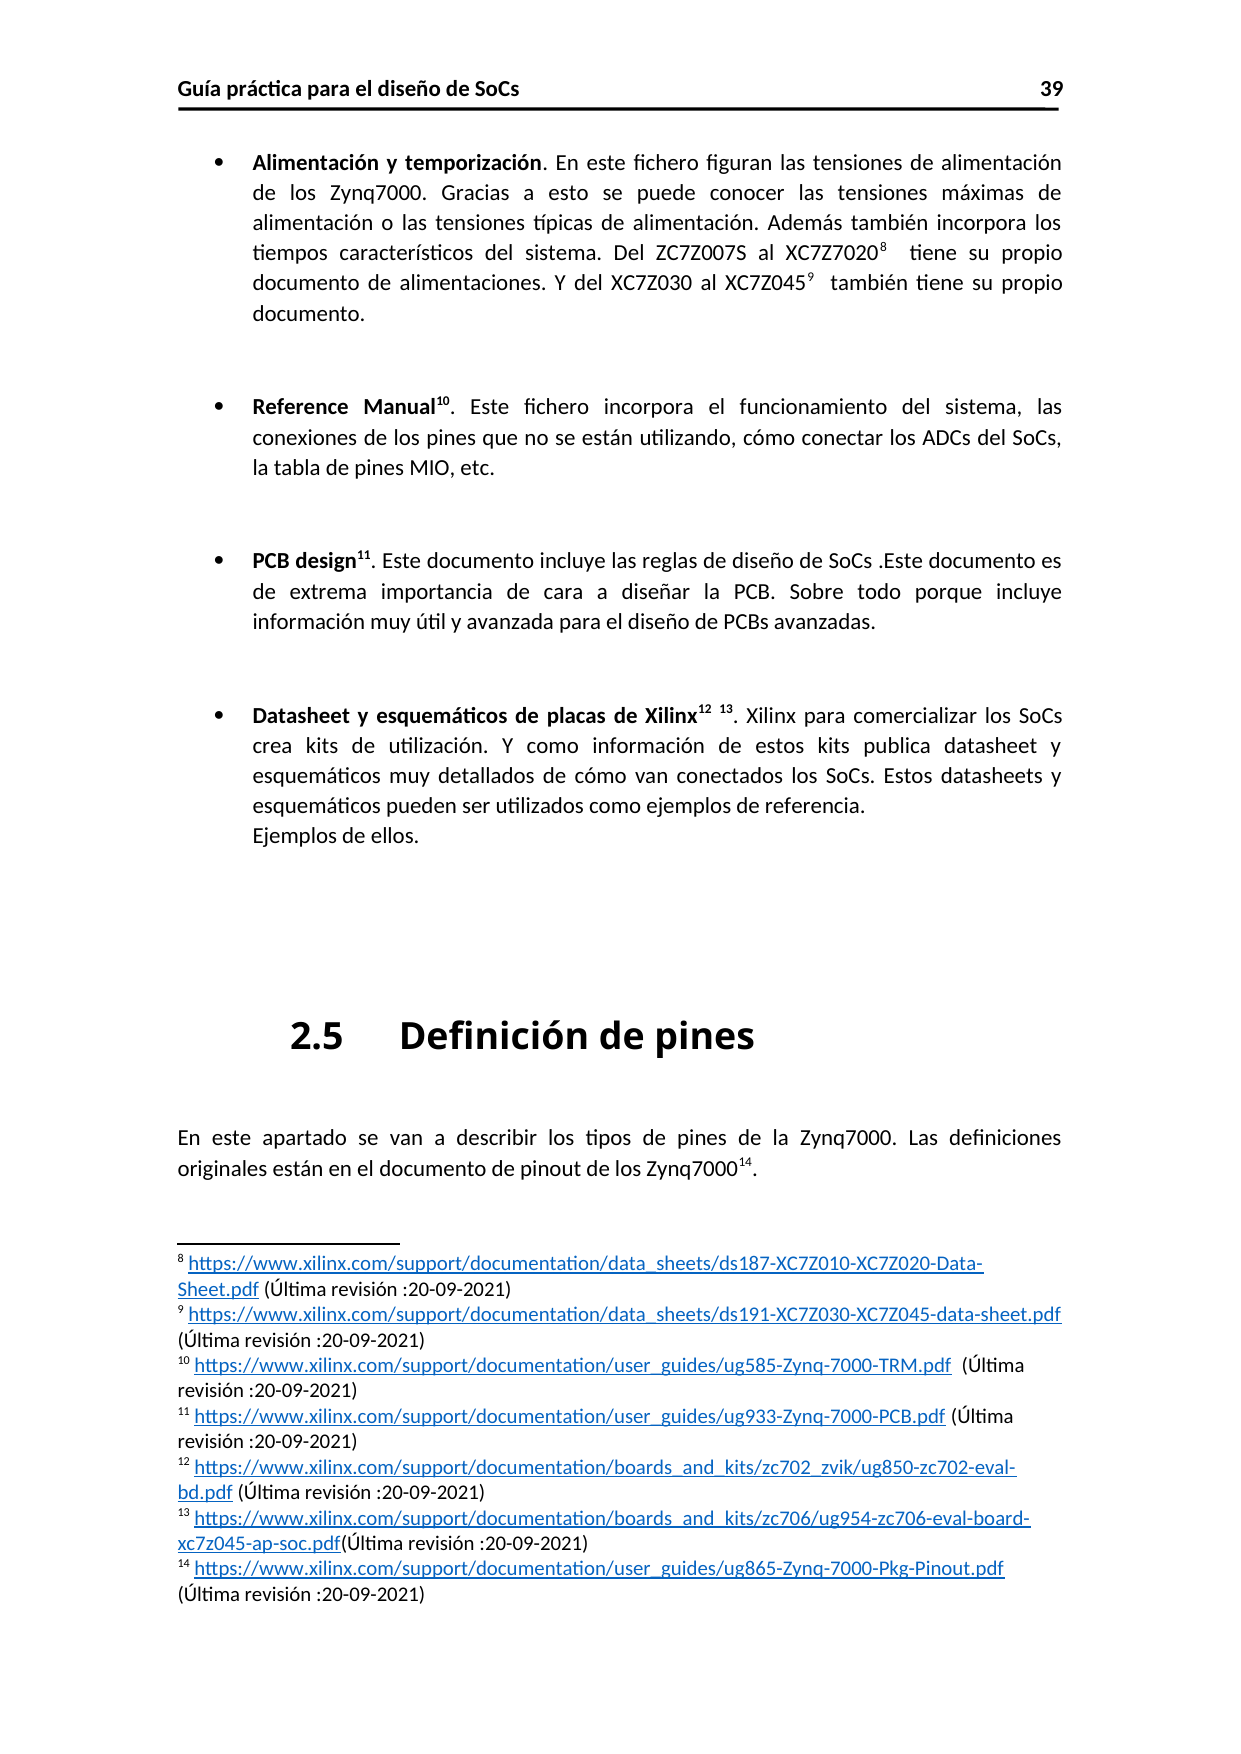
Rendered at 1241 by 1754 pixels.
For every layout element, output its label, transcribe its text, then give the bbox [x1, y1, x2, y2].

list https://www.xilinx.com/support/documentation/boards_and_kits/zc702_zvik/ug850-zc702-eval-bd.pdf (Última revisión :20-09-2021) [177, 1454, 1063, 1505]
list Ejemplos de ellos. [252, 822, 1063, 849]
list Datasheet y esquemáticos de placas de Xilinx . Xilinx para comercializar los SoCs crea kits de utilización. Y como información de estos kits publica datasheet y esquemáticos muy detallados de cómo van conectados los SoCs. Estos datasheets y esquemáticos pueden ser utilizados como ejemplos de referencia. [215, 701, 1063, 819]
list https://www.xilinx.com/support/documentation/data_sheets/ds191-XC7Z030-XC7Z045-data-sheet.pdf (Última revisión :20-09-2021) [177, 1301, 1063, 1352]
list https://www.xilinx.com/support/documentation/boards_and_kits/zc706/ug954-zc706-eval-board-xc7z045-ap-soc.pdf(Última revisión :20-09-2021) [177, 1505, 1063, 1556]
text En este apartado se van a describir los tipos de pines de la Zynq7000. Las definiciones originales están en el documento de pinout de los Zynq7000. [177, 1123, 1063, 1182]
list https://www.xilinx.com/support/documentation/user_guides/ug933-Zynq-7000-PCB.pdf (Última revisión :20-09-2021) [177, 1403, 1063, 1454]
list Alimentación y temporización. En este fichero figuran las tensiones de alimentación de los Zynq7000. Gracias a esto se puede conocer las tensiones máximas de alimentación o las tensiones típicas de alimentación. Además también incorpora los tiempos característicos del sistema. Del ZC7Z007S al XC7Z7020 tiene su propio documento de alimentaciones. Y del XC7Z030 al XC7Z045 también tiene su propio documento. [215, 148, 1063, 327]
list Reference Manual. Este fichero incorpora el funcionamiento del sistema, las conexiones de los pines que no se están utilizando, cómo conectar los ADCs del SoCs, la tabla de pines MIO, etc. [215, 392, 1063, 481]
list https://www.xilinx.com/support/documentation/data_sheets/ds187-XC7Z010-XC7Z020-Data-Sheet.pdf (Última revisión :20-09-2021) [177, 1251, 1063, 1301]
text https://www.xilinx.com/support/documentation/user_guides/ug865-Zynq-7000-Pkg-Pinout.pdf (Última revisión :20-09-2021) [177, 1556, 1063, 1606]
subtitle 2.5 Definición de pines [290, 1009, 1063, 1060]
list https://www.xilinx.com/support/documentation/user_guides/ug585-Zynq-7000-TRM.pdf (Última revisión :20-09-2021) [177, 1352, 1063, 1403]
list PCB design. Este documento incluye las reglas de diseño de SoCs .Este documento es de extrema importancia de cara a diseñar la PCB. Sobre todo porque incluye información muy útil y avanzada para el diseño de PCBs avanzadas. [215, 547, 1063, 635]
